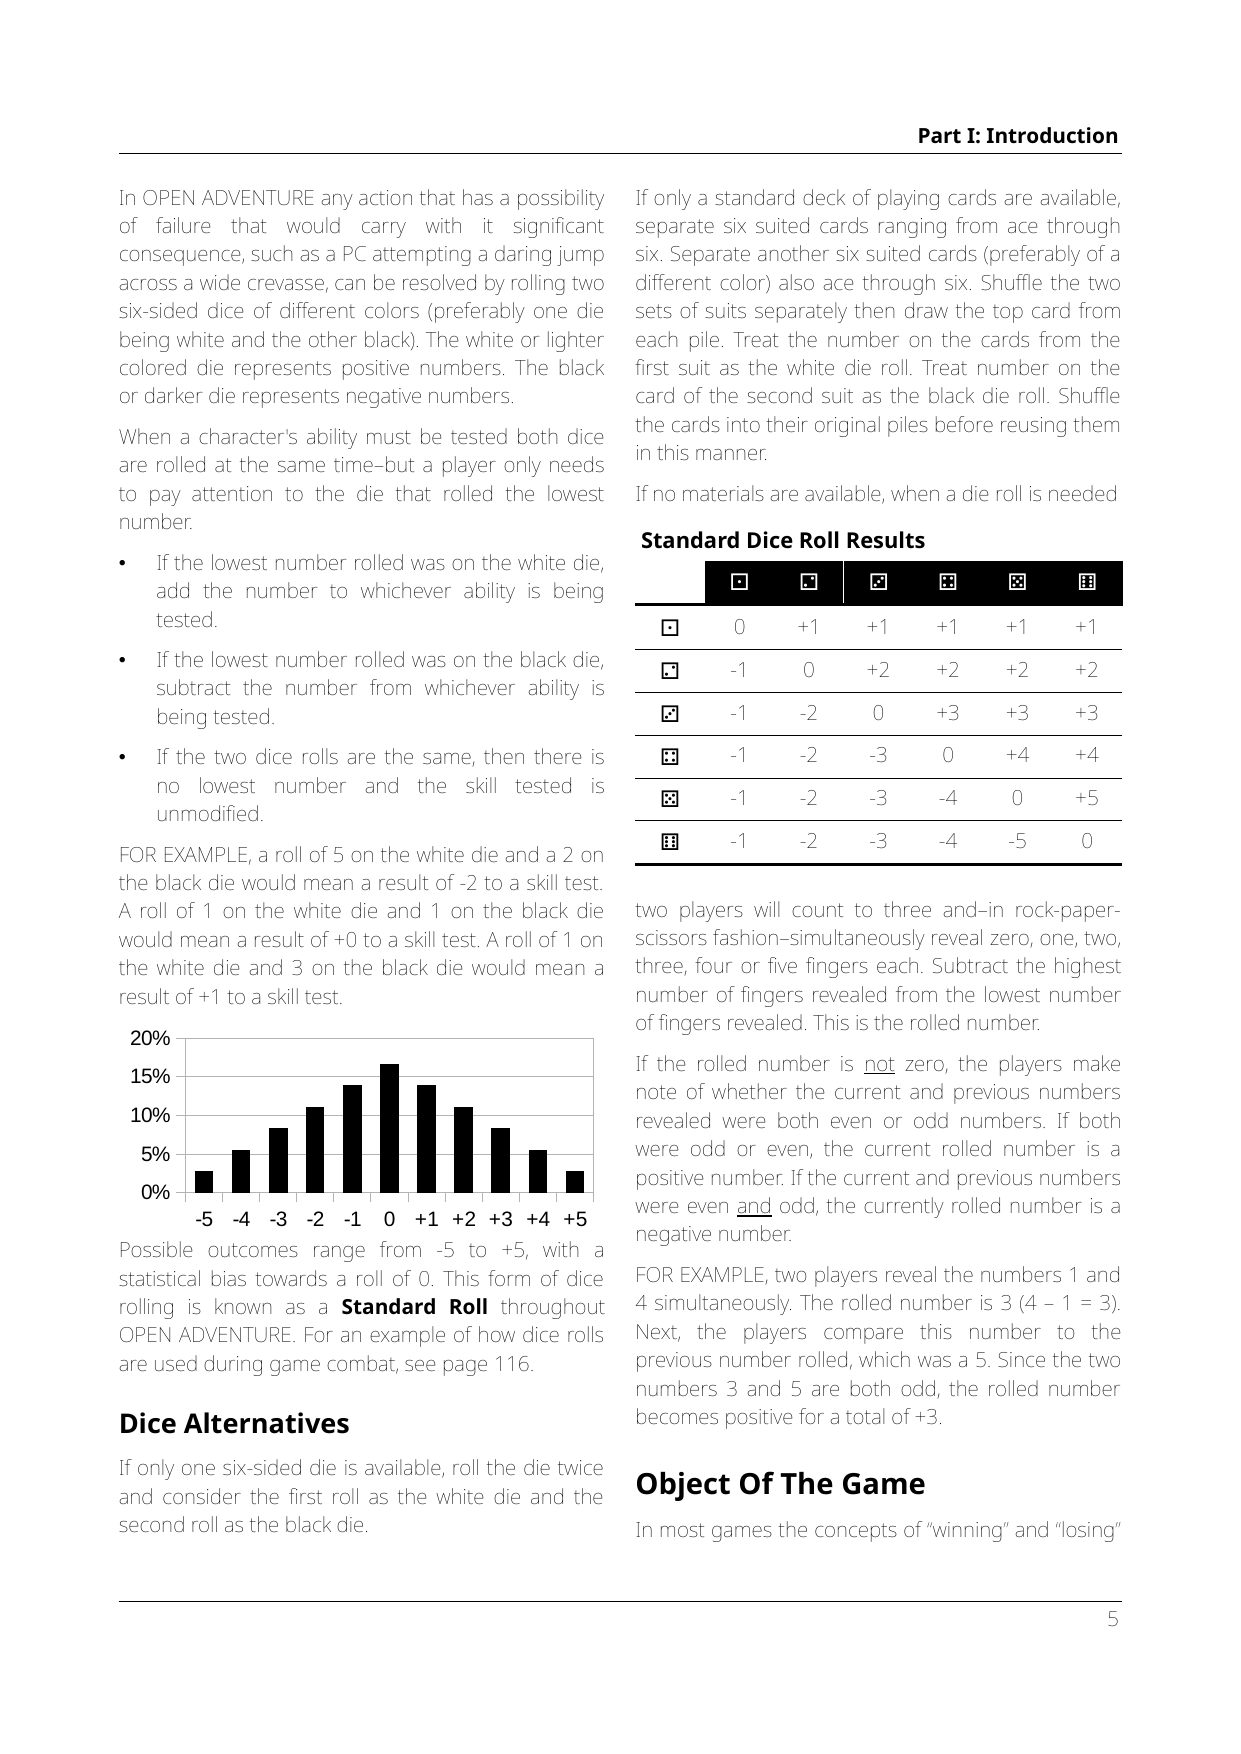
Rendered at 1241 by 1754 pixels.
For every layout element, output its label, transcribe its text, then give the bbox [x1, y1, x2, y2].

text If no materials are available, when a die roll is needed [635, 479, 1122, 507]
table_cell -2 [774, 693, 843, 735]
table_cell +1 [913, 606, 983, 649]
table_cell ⚀ [705, 561, 774, 603]
table_cell -3 [844, 821, 913, 863]
table_cell ⚅ [635, 821, 704, 863]
table_cell +4 [983, 736, 1052, 778]
subtitle Object Of The Game [635, 1463, 1122, 1503]
table_cell ⚃ [635, 736, 704, 778]
text In most games the concepts of “winning” and “losing” [635, 1516, 1122, 1544]
table_cell 0 [844, 693, 913, 735]
table_cell ⚃ [913, 561, 983, 603]
table_cell ⚄ [983, 561, 1052, 603]
table_cell -3 [844, 779, 913, 820]
table_cell +2 [1052, 650, 1122, 692]
table_header Standard Dice Roll Results [635, 519, 1122, 561]
table_cell -3 [844, 736, 913, 778]
table_cell 0 [774, 650, 843, 692]
table_cell +3 [983, 693, 1052, 735]
table_cell ⚁ [635, 650, 704, 692]
table_cell +4 [1052, 736, 1122, 778]
table_cell -4 [913, 779, 983, 820]
table_cell -2 [774, 779, 843, 820]
table_cell ⚀ [635, 606, 704, 649]
list If the two dice rolls are the same, then there is no lowest number and the skill tested is unmodified. [118, 742, 605, 828]
table_cell ⚁ [774, 561, 843, 603]
table_cell -1 [705, 693, 774, 735]
table_cell -2 [774, 736, 843, 778]
table_cell ⚄ [635, 779, 704, 820]
text In OPEN ADVENTURE any action that has a possibility of failure that would carry with it significant consequence, such as a PC attempting a daring jump across a wide crevasse, can be resolved by rolling two six-sided dice of different colors (preferably one die being white and the other black). The white or lighter colored die represents positive numbers. The black or darker die represents negative numbers. [118, 183, 605, 410]
table_cell +2 [844, 650, 913, 692]
text If only a standard deck of playing cards are available, separate six suited cards ranging from ace through six. Separate another six suited cards (preferably of a different color) also ace through six. Shuffle the two sets of suits separately then draw the top card from each pile. Treat the number on the cards from the first suit as the white die roll. Treat number on the card of the second suit as the black die roll. Shuffle the cards into their original piles before reusing them in this manner. [635, 183, 1122, 467]
table_cell -1 [705, 821, 774, 863]
text When a character's ability must be tested both dice are rolled at the same time–but a player only needs to pay attention to the die that rolled the lowest number. [118, 422, 605, 536]
table_cell ⚂ [844, 561, 913, 603]
text FOR EXAMPLE, a roll of 5 on the white die and a 2 on the black die would mean a result of -2 to a skill test. A roll of 1 on the white die and 1 on the black die would mean a result of +0 to a skill test. A roll of 1 on the white die and 3 on the black die would mean a result of +1 to a skill test. [118, 840, 605, 1010]
text Dice Alternatives [118, 1404, 605, 1441]
table_cell +3 [1052, 693, 1122, 735]
text If the rolled number is not zero, the players make note of whether the current and previous numbers revealed were both even or odd numbers. If both were odd or even, the current rolled number is a positive number. If the current and previous numbers were even and odd, the currently rolled number is a negative number. [635, 1049, 1122, 1248]
table_cell -1 [705, 779, 774, 820]
text two players will count to three and–in rock-paper-scissors fashion–simultaneously reveal zero, one, two, three, four or five fingers each. Subtract the highest number of fingers revealed from the lowest number of fingers revealed. This is the rolled number. [635, 866, 1122, 1037]
table_cell 0 [983, 779, 1052, 820]
list If the lowest number rolled was on the black die, subtract the number from whichever ability is being tested. [118, 645, 605, 730]
table_cell +1 [983, 606, 1052, 649]
text If only one six-sided die is available, roll the die twice and consider the first roll as the white die and the second roll as the black die. [118, 1453, 605, 1539]
table_cell +3 [913, 693, 983, 735]
table_cell +1 [774, 606, 843, 649]
table_cell 0 [913, 736, 983, 778]
text Possible outcomes range from -5 to +5, with a statistical bias towards a roll of 0. This form of dice rolling is known as a Standard Roll throughout OPEN ADVENTURE. For an example of how dice rolls are used during game combat, see page 81. [118, 1022, 605, 1377]
table_cell [635, 561, 704, 603]
table_cell +5 [1052, 779, 1122, 820]
table_cell -5 [983, 821, 1052, 863]
table_cell +2 [983, 650, 1052, 692]
table_cell -2 [774, 821, 843, 863]
list If the lowest number rolled was on the white die, add the number to whichever ability is being tested. [118, 548, 605, 633]
table_cell ⚅ [1052, 561, 1120, 603]
table_cell -4 [913, 821, 983, 863]
table_cell +1 [1052, 606, 1122, 649]
table_cell +1 [844, 606, 913, 649]
text FOR EXAMPLE, two players reveal the numbers 1 and 4 simultaneously. The rolled number is 3 (4 – 1 = 3). Next, the players compare this number to the previous number rolled, which was a 5. Since the two numbers 3 and 5 are both odd, the rolled number becomes positive for a total of +3. [635, 1260, 1122, 1431]
table_cell 0 [705, 606, 774, 649]
table_cell -1 [705, 736, 774, 778]
table_cell +2 [913, 650, 983, 692]
table_cell 0 [1052, 821, 1122, 863]
table_cell -1 [705, 650, 774, 692]
table_cell ⚂ [635, 693, 704, 735]
